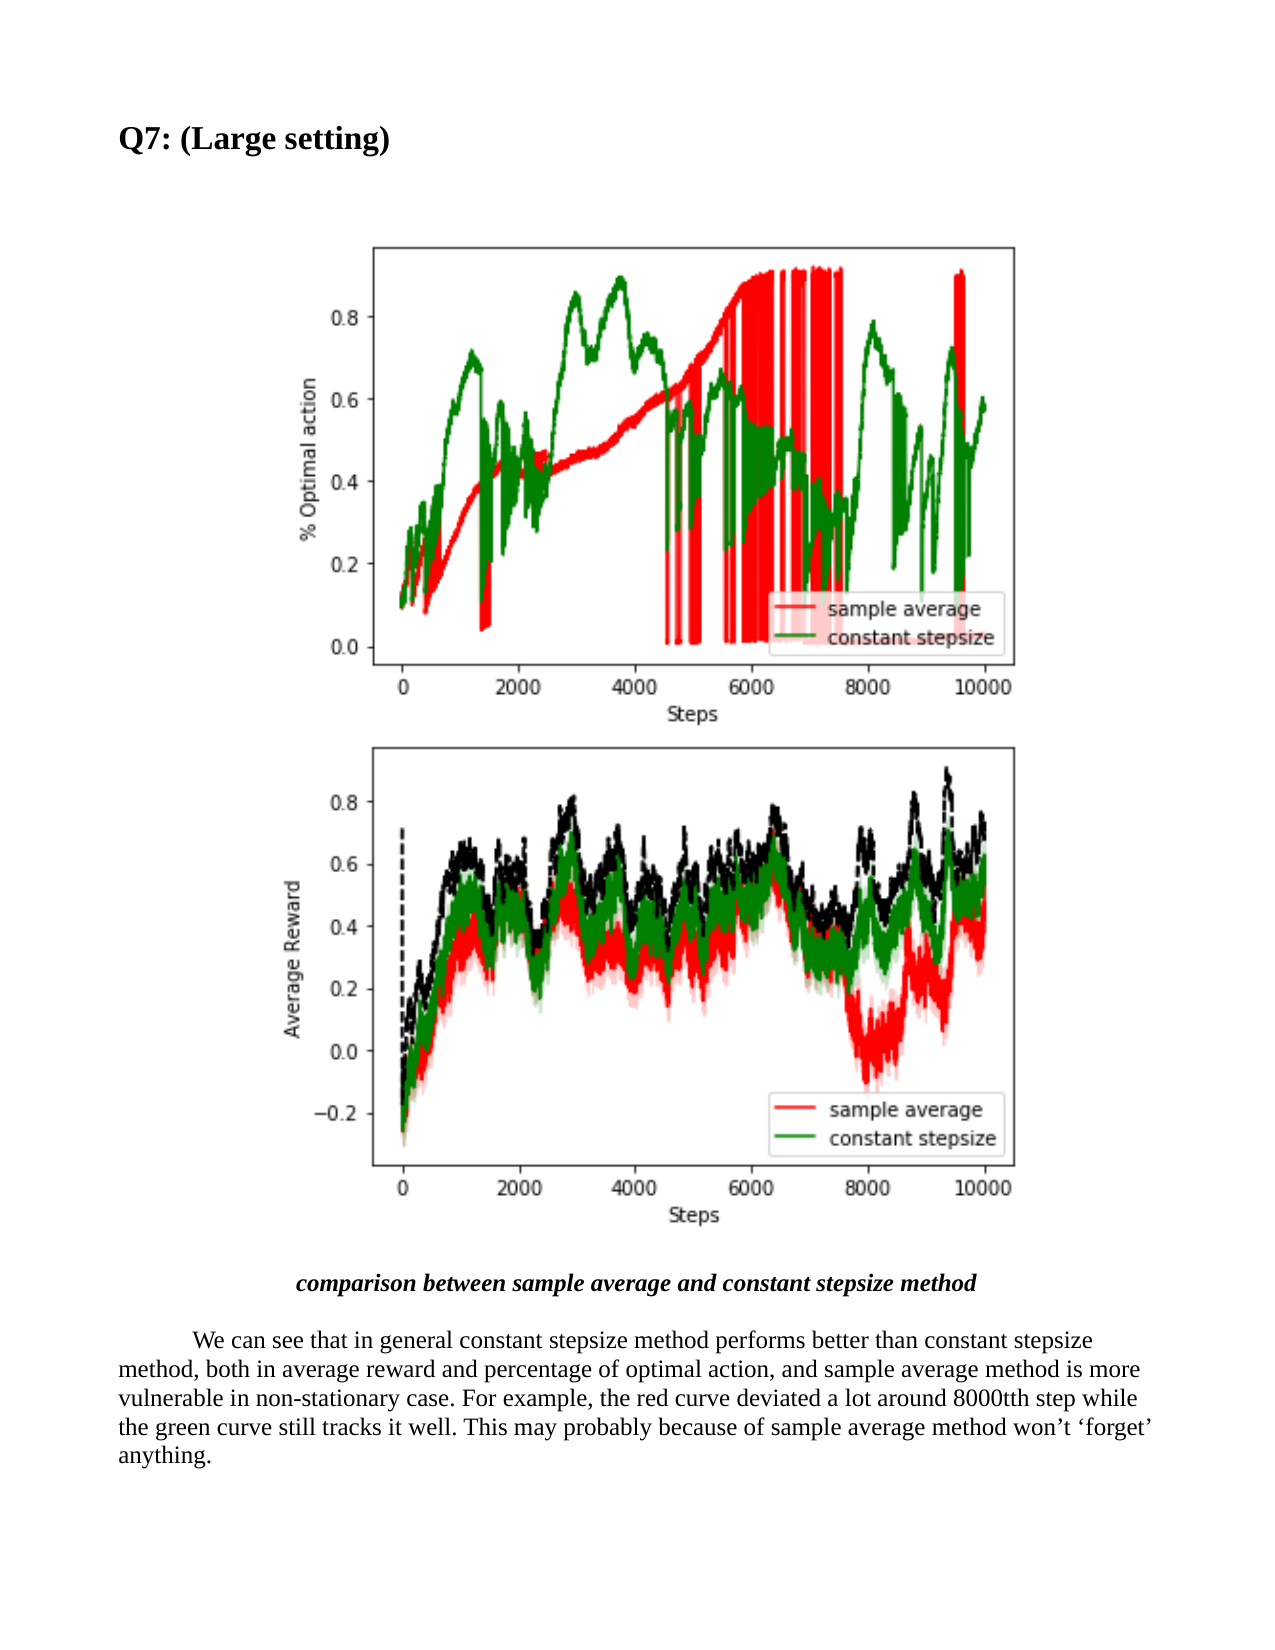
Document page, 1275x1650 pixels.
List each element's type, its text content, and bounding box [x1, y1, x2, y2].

picture [273, 236, 1027, 1238]
text Q7: (Large setting) [118, 118, 1157, 156]
text We can see that in general constant stepsize method performs better than constant stepsize method, both in average reward and percentage of optimal action, and sample average method is more vulnerable in non-stationary case. For example, the red curve deviated a lot around 8000tth step while the green curve still tracks it well. This may probably because of sample average method won’t ‘forget’ anything. [118, 1326, 1157, 1469]
text comparison between sample average and constant stepsize method [118, 1268, 1157, 1297]
